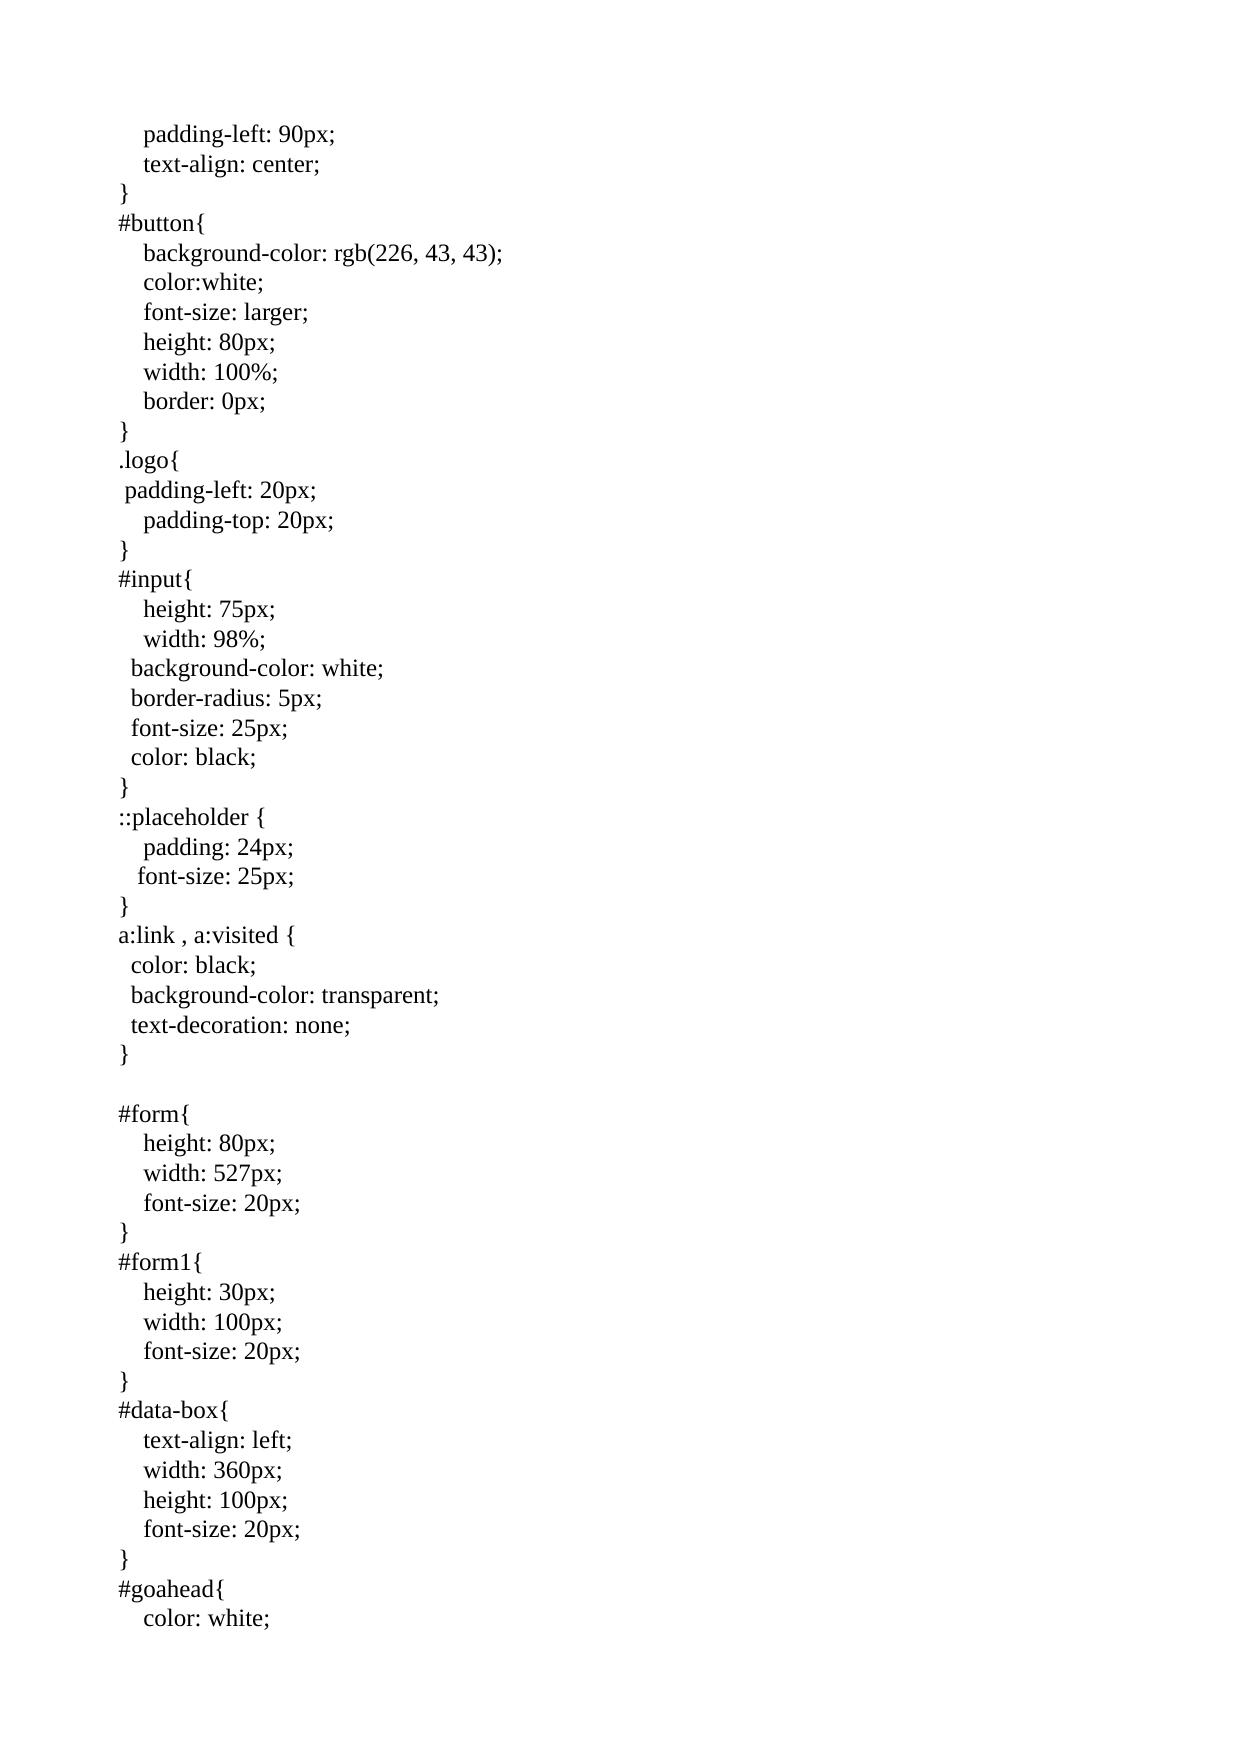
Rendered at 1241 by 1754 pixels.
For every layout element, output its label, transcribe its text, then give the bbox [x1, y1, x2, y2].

text font-size: 25px; [118, 860, 1122, 890]
text color: black; [118, 742, 1122, 771]
text } [118, 1217, 1122, 1246]
text height: 80px; [118, 326, 1122, 356]
text ::placeholder { [118, 801, 1122, 831]
text border: 0px; [118, 385, 1122, 415]
text } [118, 534, 1122, 563]
text } [118, 1365, 1122, 1395]
text width: 360px; [118, 1454, 1122, 1484]
text padding-left: 90px; [118, 118, 1122, 148]
text } [118, 771, 1122, 801]
text font-size: 20px; [118, 1513, 1122, 1543]
text color: white; [118, 1602, 1122, 1632]
text width: 98%; [118, 623, 1122, 652]
text width: 100px; [118, 1306, 1122, 1335]
text padding: 24px; [118, 831, 1122, 860]
text width: 527px; [118, 1157, 1122, 1187]
text font-size: 25px; [118, 712, 1122, 742]
text #input{ [118, 563, 1122, 593]
text padding-top: 20px; [118, 504, 1122, 534]
text font-size: 20px; [118, 1335, 1122, 1365]
text border-radius: 5px; [118, 682, 1122, 712]
text height: 80px; [118, 1127, 1122, 1157]
text a:link , a:visited { [118, 920, 1122, 949]
text } [118, 1543, 1122, 1573]
text height: 75px; [118, 593, 1122, 623]
text #form{ [118, 1098, 1122, 1127]
text width: 100%; [118, 356, 1122, 385]
text } [118, 177, 1122, 207]
text .logo{ [118, 445, 1122, 474]
text background-color: transparent; [118, 979, 1122, 1009]
text height: 30px; [118, 1276, 1122, 1306]
text color:white; [118, 267, 1122, 296]
text text-align: center; [118, 148, 1122, 177]
text } [118, 415, 1122, 445]
text font-size: 20px; [118, 1187, 1122, 1217]
text #button{ [118, 207, 1122, 237]
text #form1{ [118, 1246, 1122, 1276]
text padding-left: 20px; [118, 474, 1122, 504]
text height: 100px; [118, 1484, 1122, 1513]
text } [118, 890, 1122, 920]
text color: black; [118, 949, 1122, 979]
text background-color: white; [118, 652, 1122, 682]
text text-decoration: none; [118, 1009, 1122, 1038]
text font-size: larger; [118, 296, 1122, 326]
text text-align: left; [118, 1424, 1122, 1454]
text background-color: rgb(226, 43, 43); [118, 237, 1122, 267]
text } [118, 1038, 1122, 1068]
text #goahead{ [118, 1573, 1122, 1602]
text #data-box{ [118, 1395, 1122, 1424]
